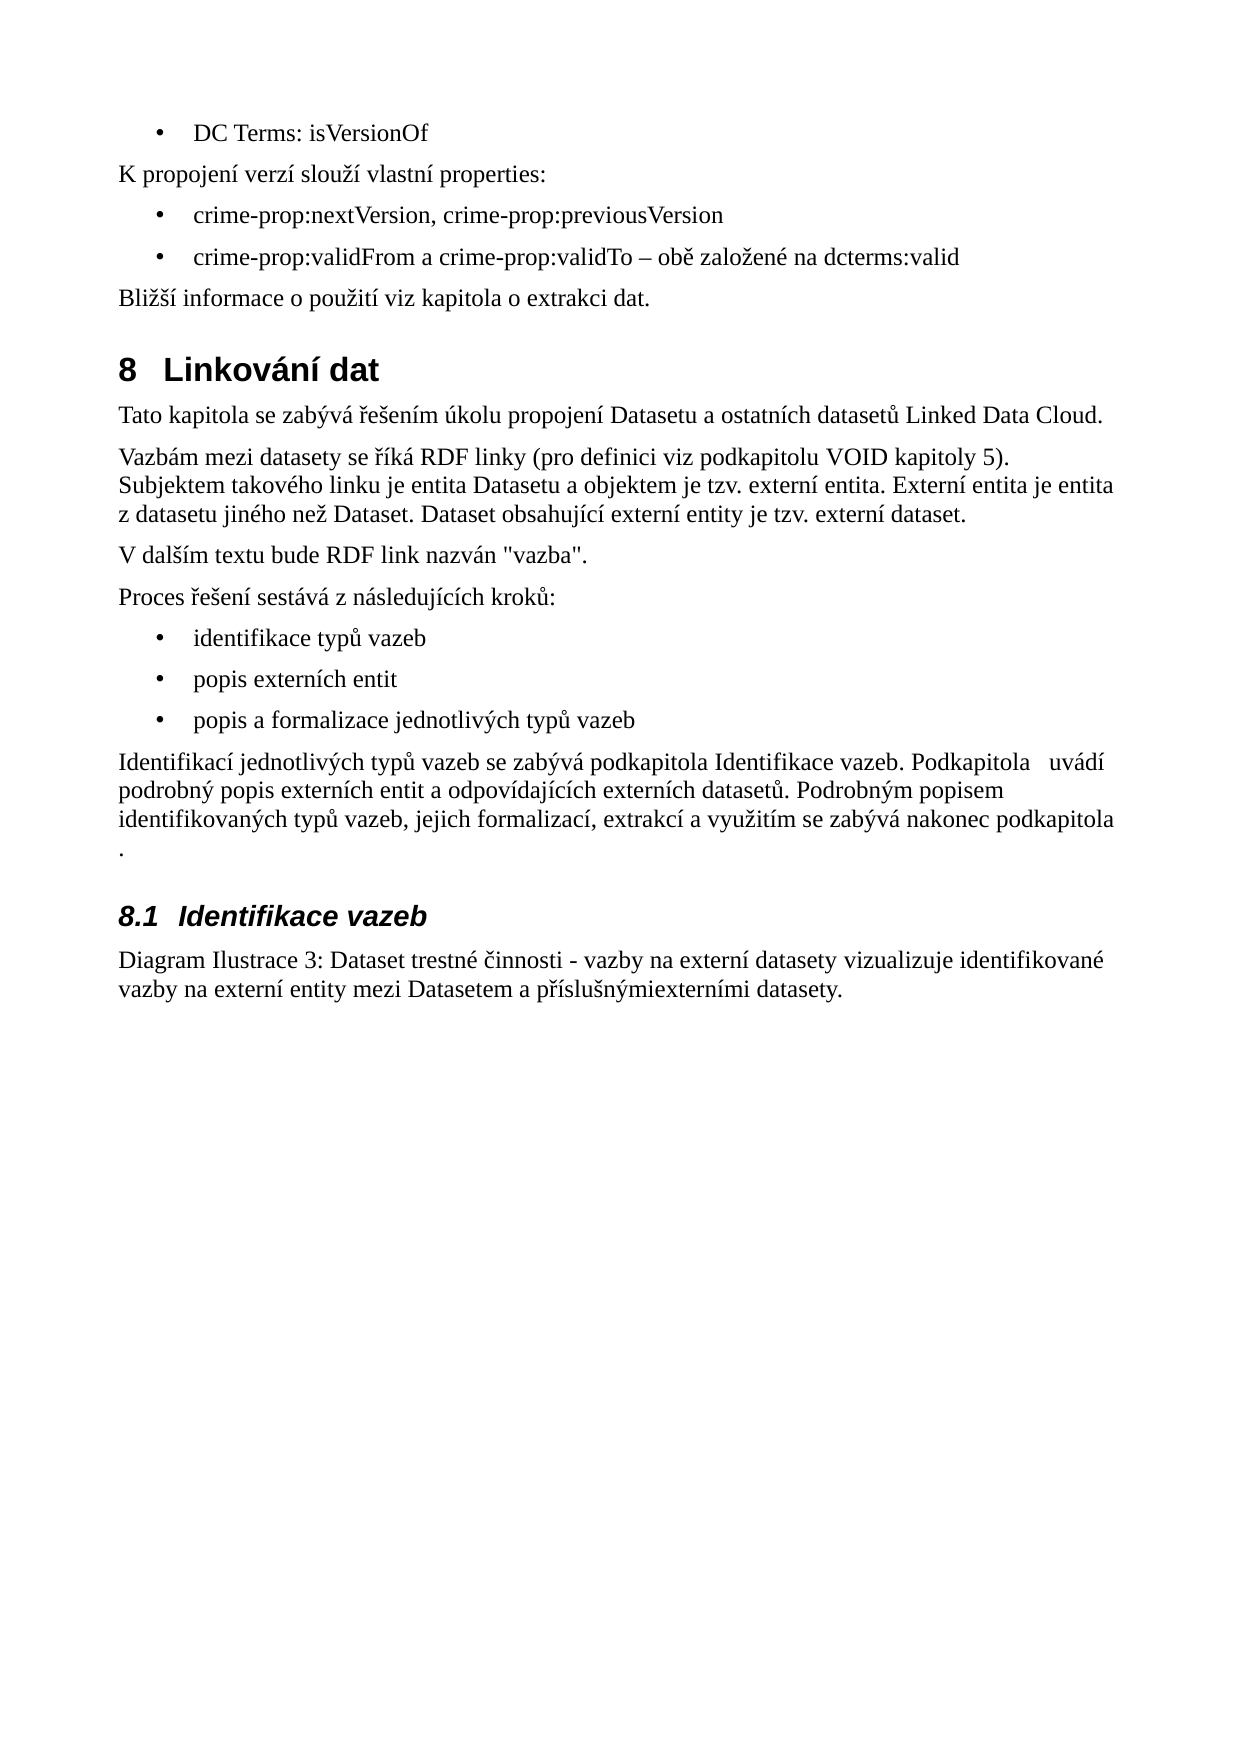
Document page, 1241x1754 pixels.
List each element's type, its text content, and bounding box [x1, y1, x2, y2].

text V dalším textu bude RDF link nazván "vazba". [118, 541, 1122, 569]
text K propojení verzí slouží vlastní properties: [118, 159, 1122, 188]
list identifikace typů vazeb [156, 623, 1122, 652]
subtitle Linkování dat [118, 349, 1122, 388]
text Tato kapitola se zabývá řešením úkolu propojení Datasetu a ostatních datasetů Linked Data Cloud. [118, 401, 1122, 429]
text Identifikací jednotlivých typů vazeb se zabývá podkapitola Identifikace vazeb. Podkapitola uvádí podrobný popis externích entit a odpovídajících externích datasetů. Podrobným popisem identifikovaných typů vazeb, jejich formalizací, extrakcí a využitím se zabývá nakonec podkapitola . [118, 747, 1122, 862]
text Proces řešení sestává z následujících kroků: [118, 582, 1122, 611]
text Diagram Ilustrace 3: Dataset trestné činnosti - vazby na externí datasety vizualizuje identifikované vazby na externí entity mezi Datasetem a příslušnýmiexterními datasety. [118, 945, 1122, 1003]
text Vazbám mezi datasety se říká RDF linky (pro definici viz podkapitolu VOID kapitoly 5). Subjektem takového linku je entita Datasetu a objektem je tzv. externí entita. Externí entita je entita z datasetu jiného než Dataset. Dataset obsahující externí entity je tzv. externí dataset. [118, 442, 1122, 528]
list popis a formalizace jednotlivých typů vazeb [156, 706, 1122, 734]
text Bližší informace o použití viz kapitola o extrakci dat. [118, 283, 1122, 312]
subtitle Identifikace vazeb [118, 899, 1122, 933]
list DC Terms: isVersionOf [156, 118, 1122, 147]
list crime-prop:nextVersion, crime-prop:previousVersion [156, 201, 1122, 229]
list popis externích entit [156, 664, 1122, 693]
list crime-prop:validFrom a crime-prop:validTo – obě založené na dcterms:valid [156, 242, 1122, 271]
